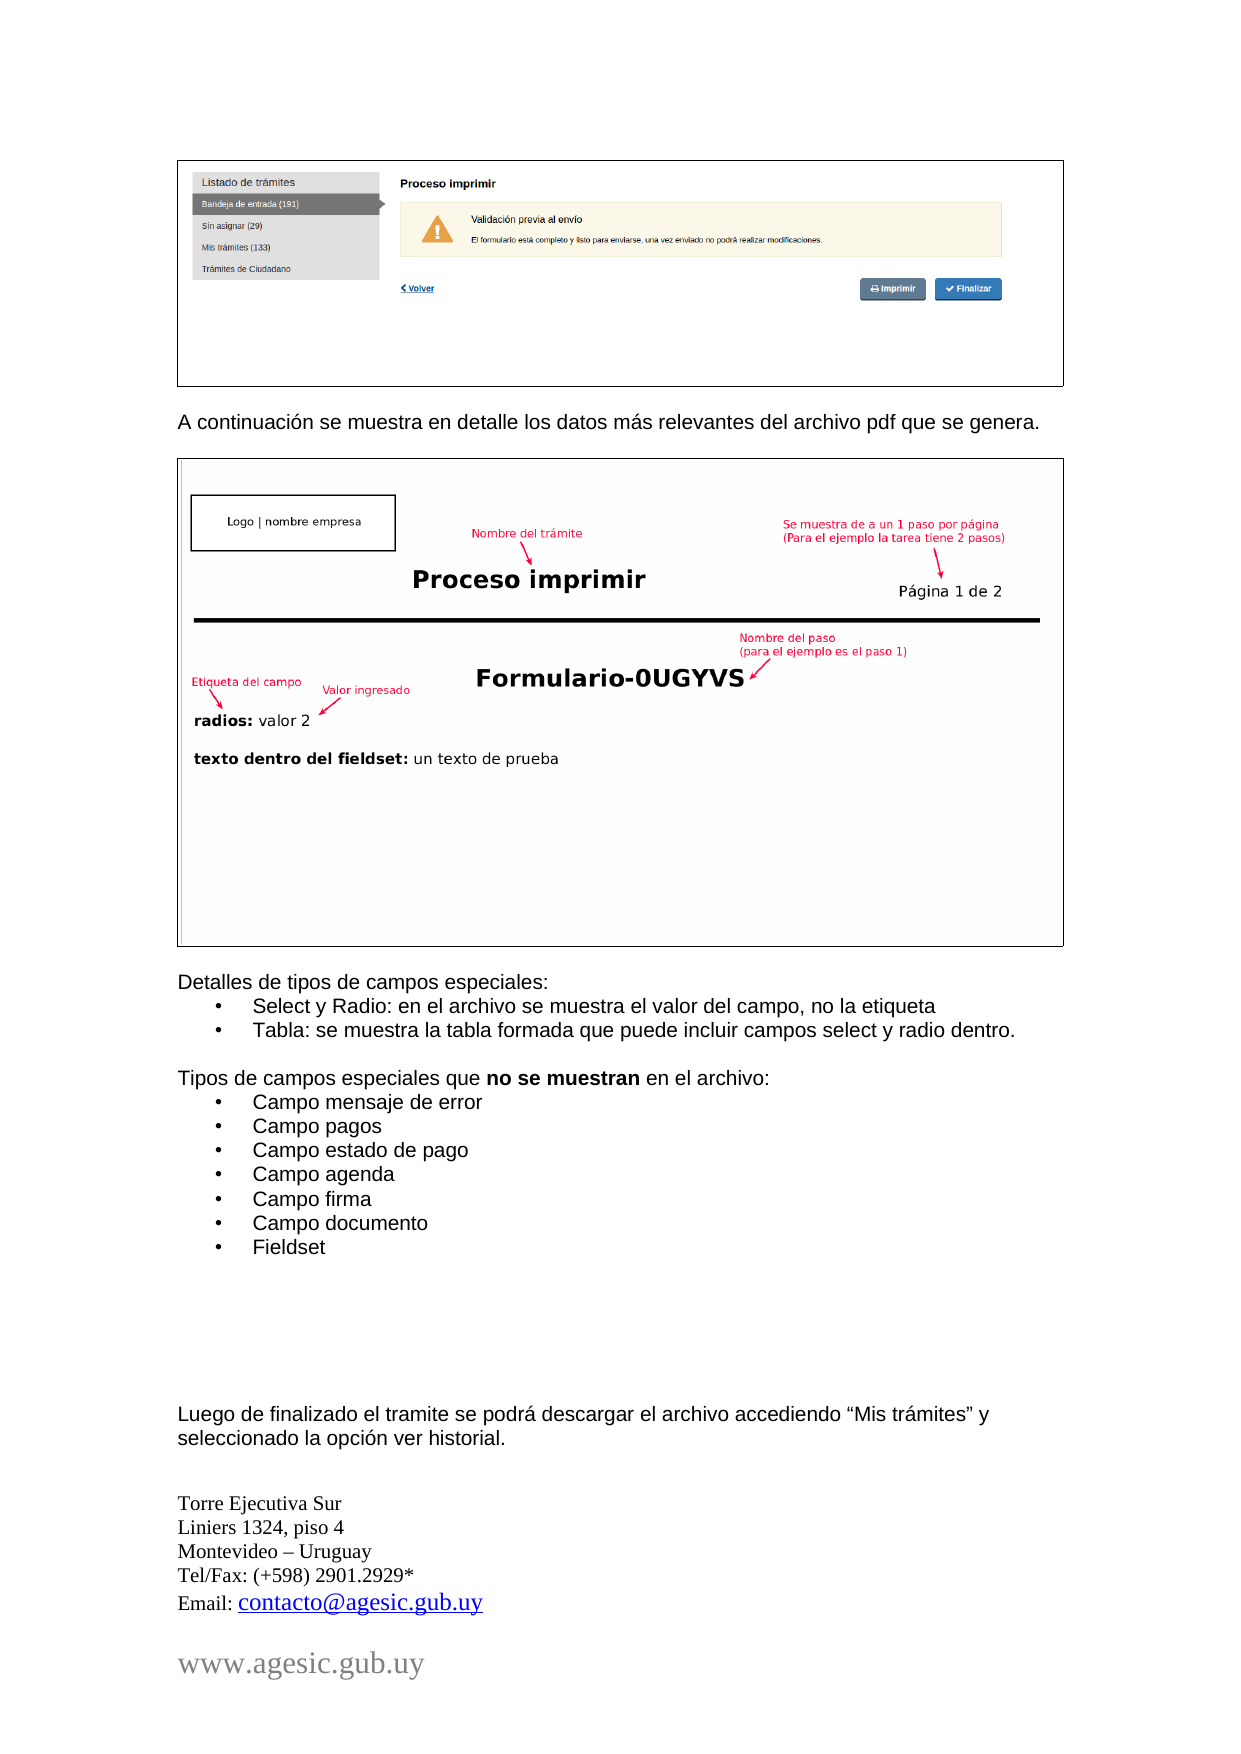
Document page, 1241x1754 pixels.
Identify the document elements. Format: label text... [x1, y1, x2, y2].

text A continuación se muestra en detalle los datos más relevantes del archivo pdf que se genera. [177, 410, 1063, 434]
list Campo estado de pago [215, 1138, 1063, 1162]
text Detalles de tipos de campos especiales: [177, 970, 1063, 994]
list Select y Radio: en el archivo se muestra el valor del campo, no la etiqueta [215, 994, 1063, 1018]
list Fieldset [215, 1234, 1063, 1258]
list Campo firma [215, 1186, 1063, 1210]
list Campo pagos [215, 1114, 1063, 1138]
picture [180, 163, 1060, 383]
text Tipos de campos especiales que no se muestran en el archivo: [177, 1066, 1063, 1090]
picture [180, 460, 1060, 944]
text Luego de finalizado el tramite se podrá descargar el archivo accediendo “Mis trámites” y seleccionado la opción ver historial. [177, 1402, 1063, 1450]
list Campo mensaje de error [215, 1090, 1063, 1114]
list Tabla: se muestra la tabla formada que puede incluir campos select y radio dentro. [215, 1018, 1063, 1042]
list Campo agenda [215, 1162, 1063, 1186]
list Campo documento [215, 1210, 1063, 1234]
